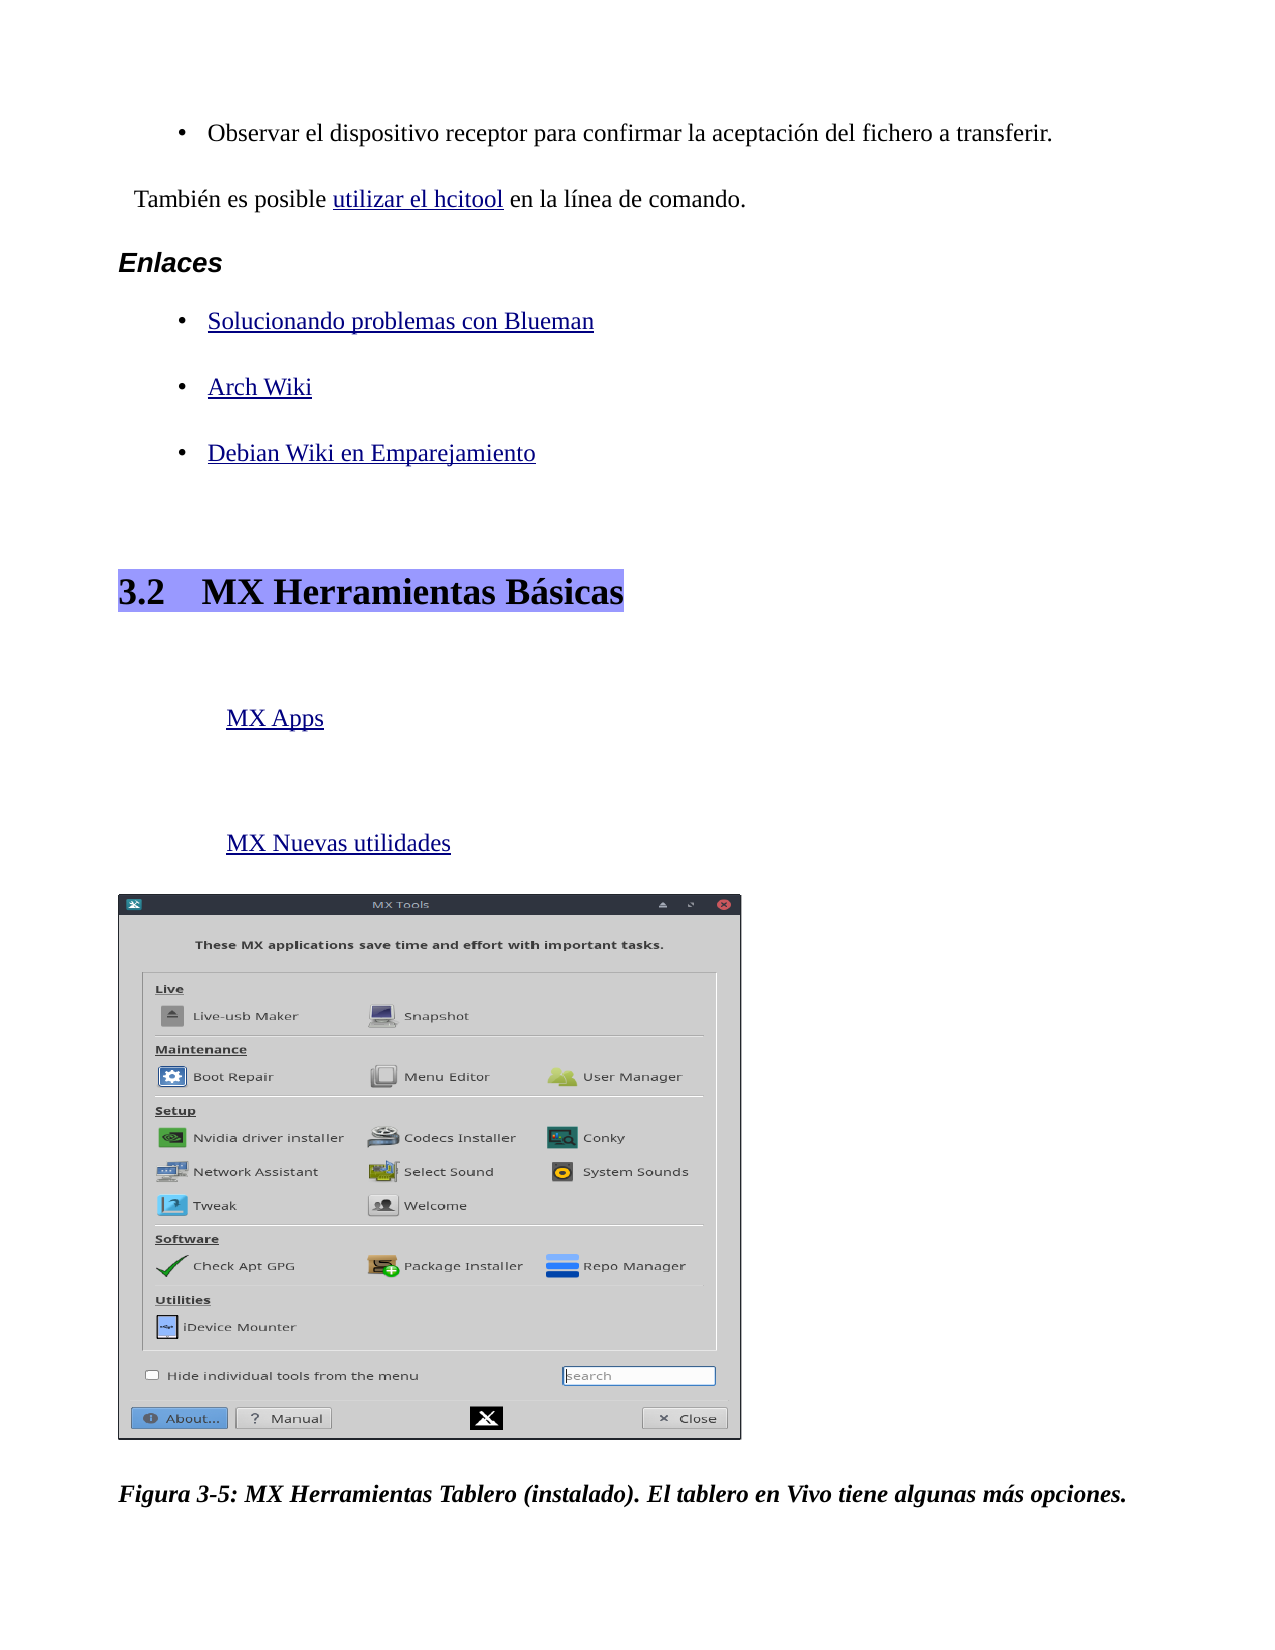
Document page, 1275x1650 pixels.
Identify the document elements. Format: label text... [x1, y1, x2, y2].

list Observar el dispositivo receptor para confirmar la aceptación del fichero a transferir. [178, 118, 1141, 147]
text También es posible utilizar el hcitool en la línea de comando. [134, 184, 1141, 213]
list Solucionando problemas con Blueman [178, 306, 1141, 335]
list Arch Wiki [178, 372, 1141, 401]
text MX Nuevas utilidades [118, 769, 1157, 857]
text MX Apps [118, 644, 1141, 732]
text Figura 3-5: MX Herramientas Tablero (instalado). El tablero en Vivo tiene algunas más opciones. [118, 1479, 1157, 1508]
list Debian Wiki en Emparejamiento [178, 438, 1141, 467]
subtitle 3.2 MX Herramientas Básicas [624, 569, 1141, 612]
picture [118, 894, 742, 1440]
subtitle Enlaces [118, 246, 1157, 278]
